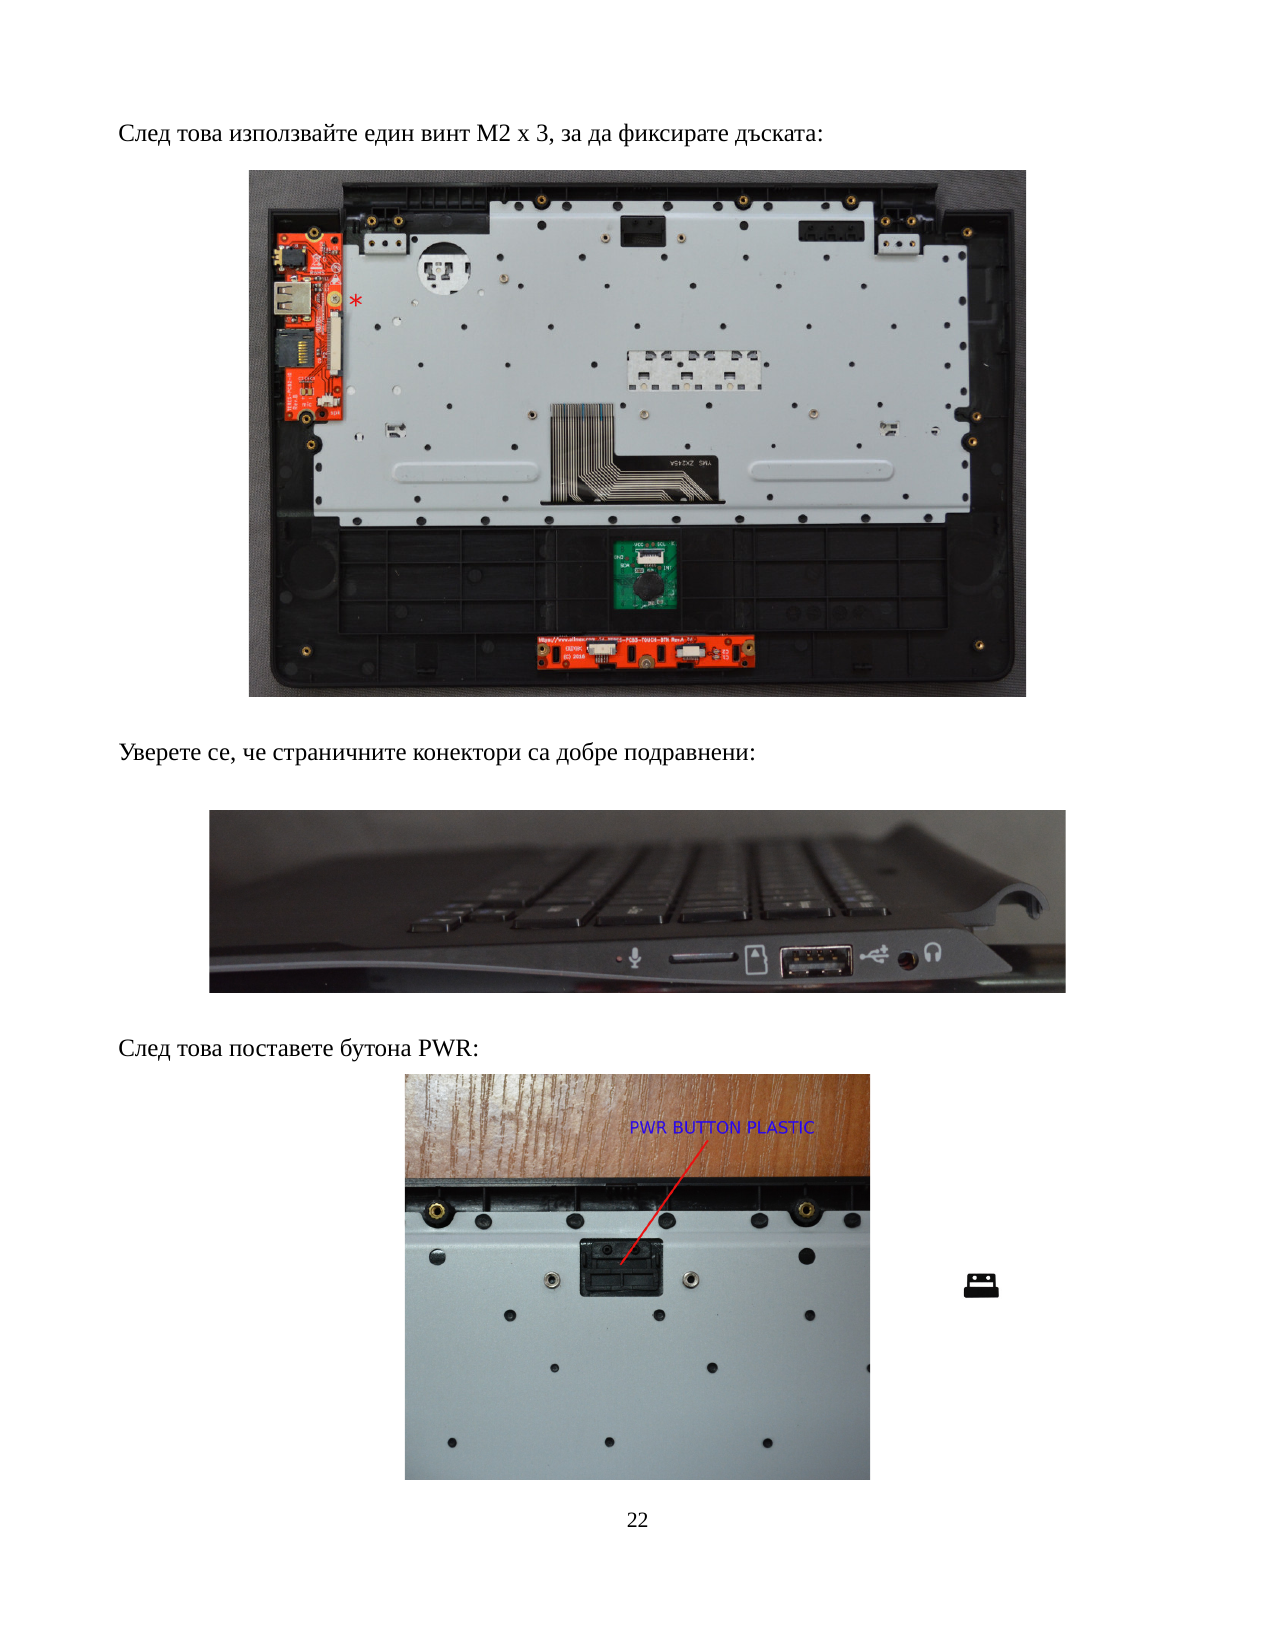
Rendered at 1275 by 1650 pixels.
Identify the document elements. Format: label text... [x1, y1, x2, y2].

picture [209, 810, 1066, 993]
text След това поставете бутона PWR: [118, 1033, 1157, 1062]
picture [404, 1074, 1116, 1480]
picture [248, 170, 1027, 697]
text След това използвайте един винт M2 x 3, за да фиксирате дъската: [118, 118, 1157, 147]
text Уверете се, че страничните конектори са добре подравнени: [118, 737, 1157, 766]
